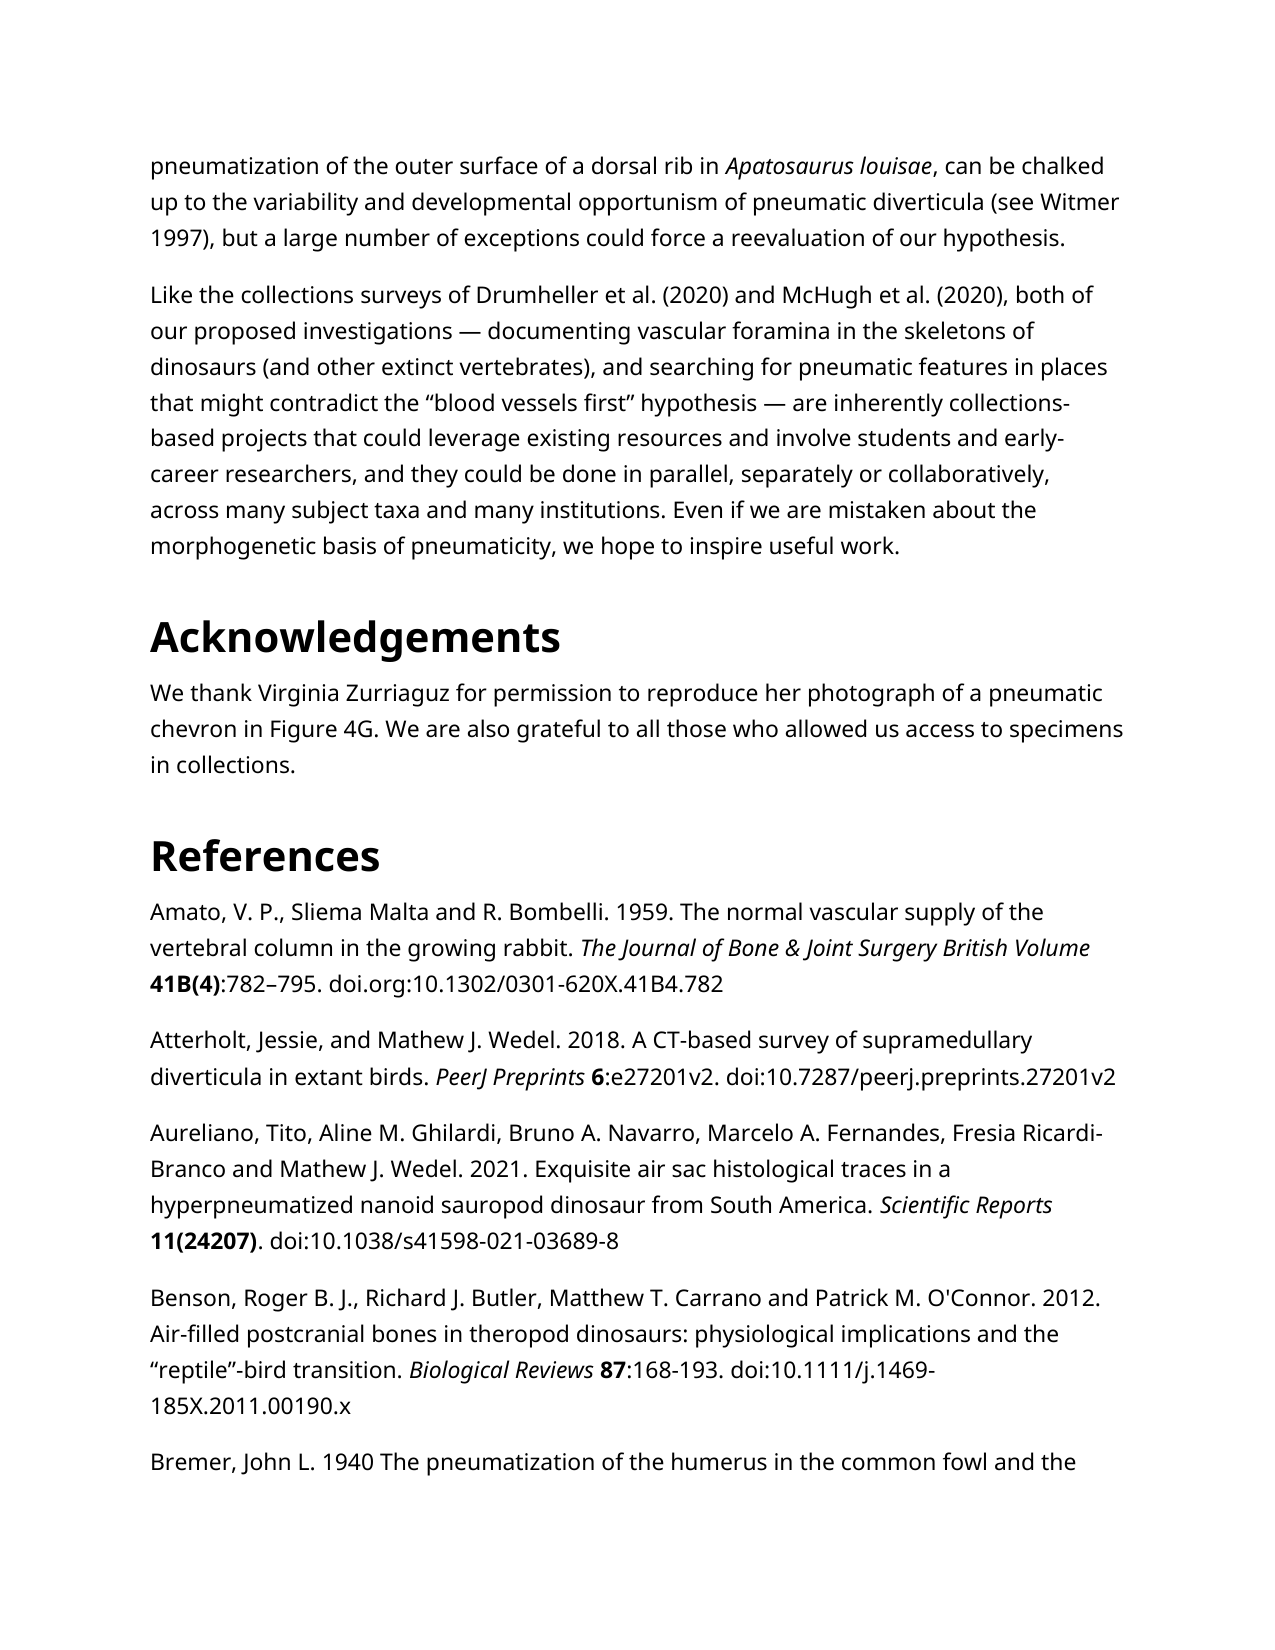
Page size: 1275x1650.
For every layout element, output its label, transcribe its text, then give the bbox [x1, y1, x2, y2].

subtitle References [150, 827, 1125, 883]
text pneumatization of the outer surface of a dorsal rib in Apatosaurus louisae, can be chalked up to the variability and developmental opportunism of pneumatic diverticula (see Witmer 1997), but a large number of exceptions could force a reevaluation of our hypothesis. [150, 150, 1125, 253]
text Like the collections surveys of Drumheller et al. (2020) and McHugh et al. (2020), both of our proposed investigations — documenting vascular foramina in the skeletons of dinosaurs (and other extinct vertebrates), and searching for pneumatic features in places that might contradict the “blood vessels first” hypothesis — are inherently collections-based projects that could leverage existing resources and involve students and early-career researchers, and they could be done in parallel, separately or collaboratively, across many subject taxa and many institutions. Even if we are mistaken about the morphogenetic basis of pneumaticity, we hope to inspire useful work. [150, 279, 1125, 561]
text Amato, V. P., Sliema Malta and R. Bombelli. 1959. The normal vascular supply of the vertebral column in the growing rabbit. The Journal of Bone & Joint Surgery British Volume 41B(4):782–795. doi.org:10.1302/0301-620X.41B4.782 [150, 896, 1125, 999]
text We thank Virginia Zurriaguz for permission to reproduce her photograph of a pneumatic chevron in Figure 4G. We are also grateful to all those who allowed us access to specimens in collections. [150, 677, 1125, 780]
text Benson, Roger B. J., Richard J. Butler, Matthew T. Carrano and Patrick M. O'Connor. 2012. Air-filled postcranial bones in theropod dinosaurs: physiological implications and the “reptile”-bird transition. Biological Reviews 87:168-193. doi:10.1111/j.1469-185X.2011.00190.x [150, 1282, 1125, 1421]
text Aureliano, Tito, Aline M. Ghilardi, Bruno A. Navarro, Marcelo A. Fernandes, Fresia Ricardi-Branco and Mathew J. Wedel. 2021. Exquisite air sac histological traces in a hyperpneumatized nanoid sauropod dinosaur from South America. Scientific Reports 11(24207). doi:10.1038/s41598-021-03689-8 [150, 1117, 1125, 1256]
text Bremer, John L. 1940 The pneumatization of the humerus in the common fowl and the [150, 1446, 1125, 1478]
subtitle Acknowledgements [150, 608, 1125, 664]
text Atterholt, Jessie, and Mathew J. Wedel. 2018. A CT-based survey of supramedullary diverticula in extant birds. PeerJ Preprints 6:e27201v2. doi:10.7287/peerj.preprints.27201v2 [150, 1024, 1125, 1092]
